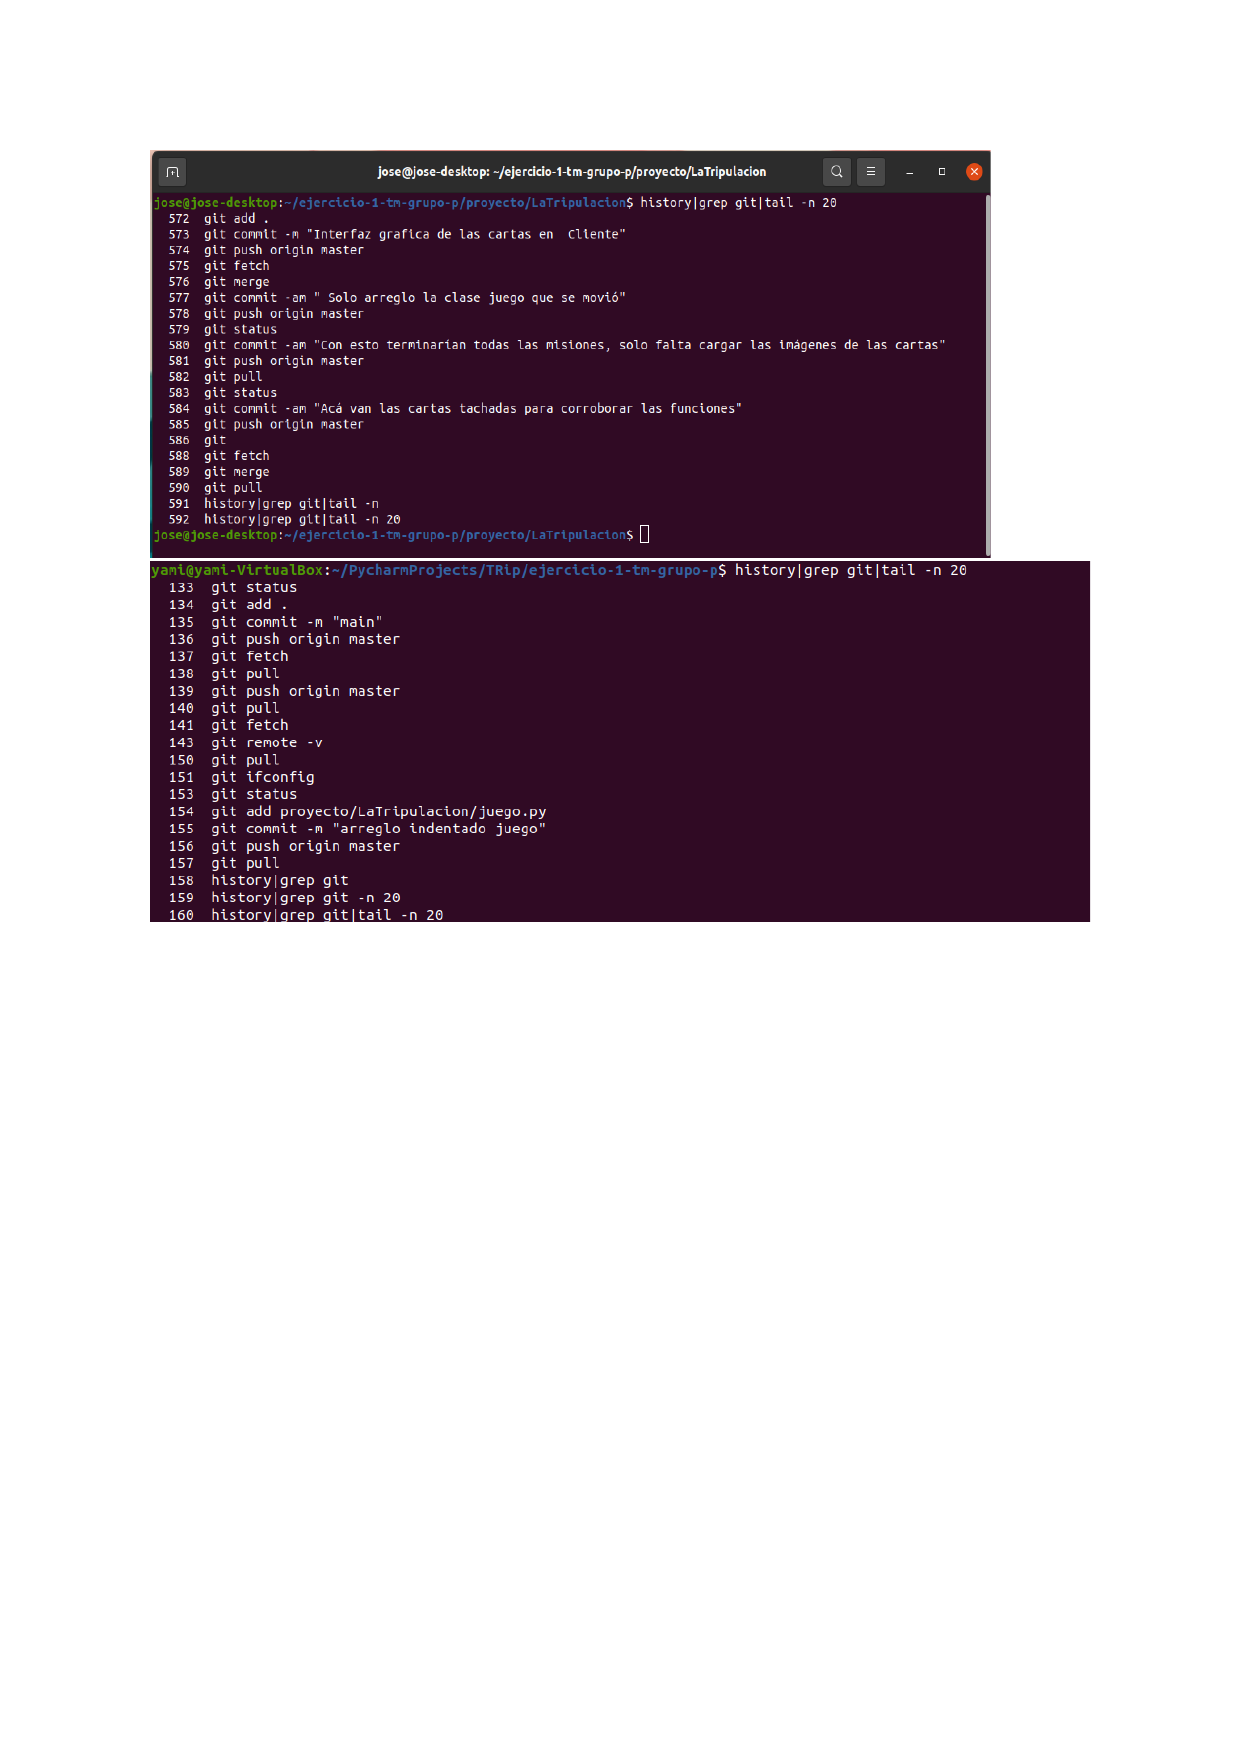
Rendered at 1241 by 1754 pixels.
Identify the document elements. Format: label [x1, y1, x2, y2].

picture [150, 150, 626, 558]
picture [150, 561, 1091, 922]
